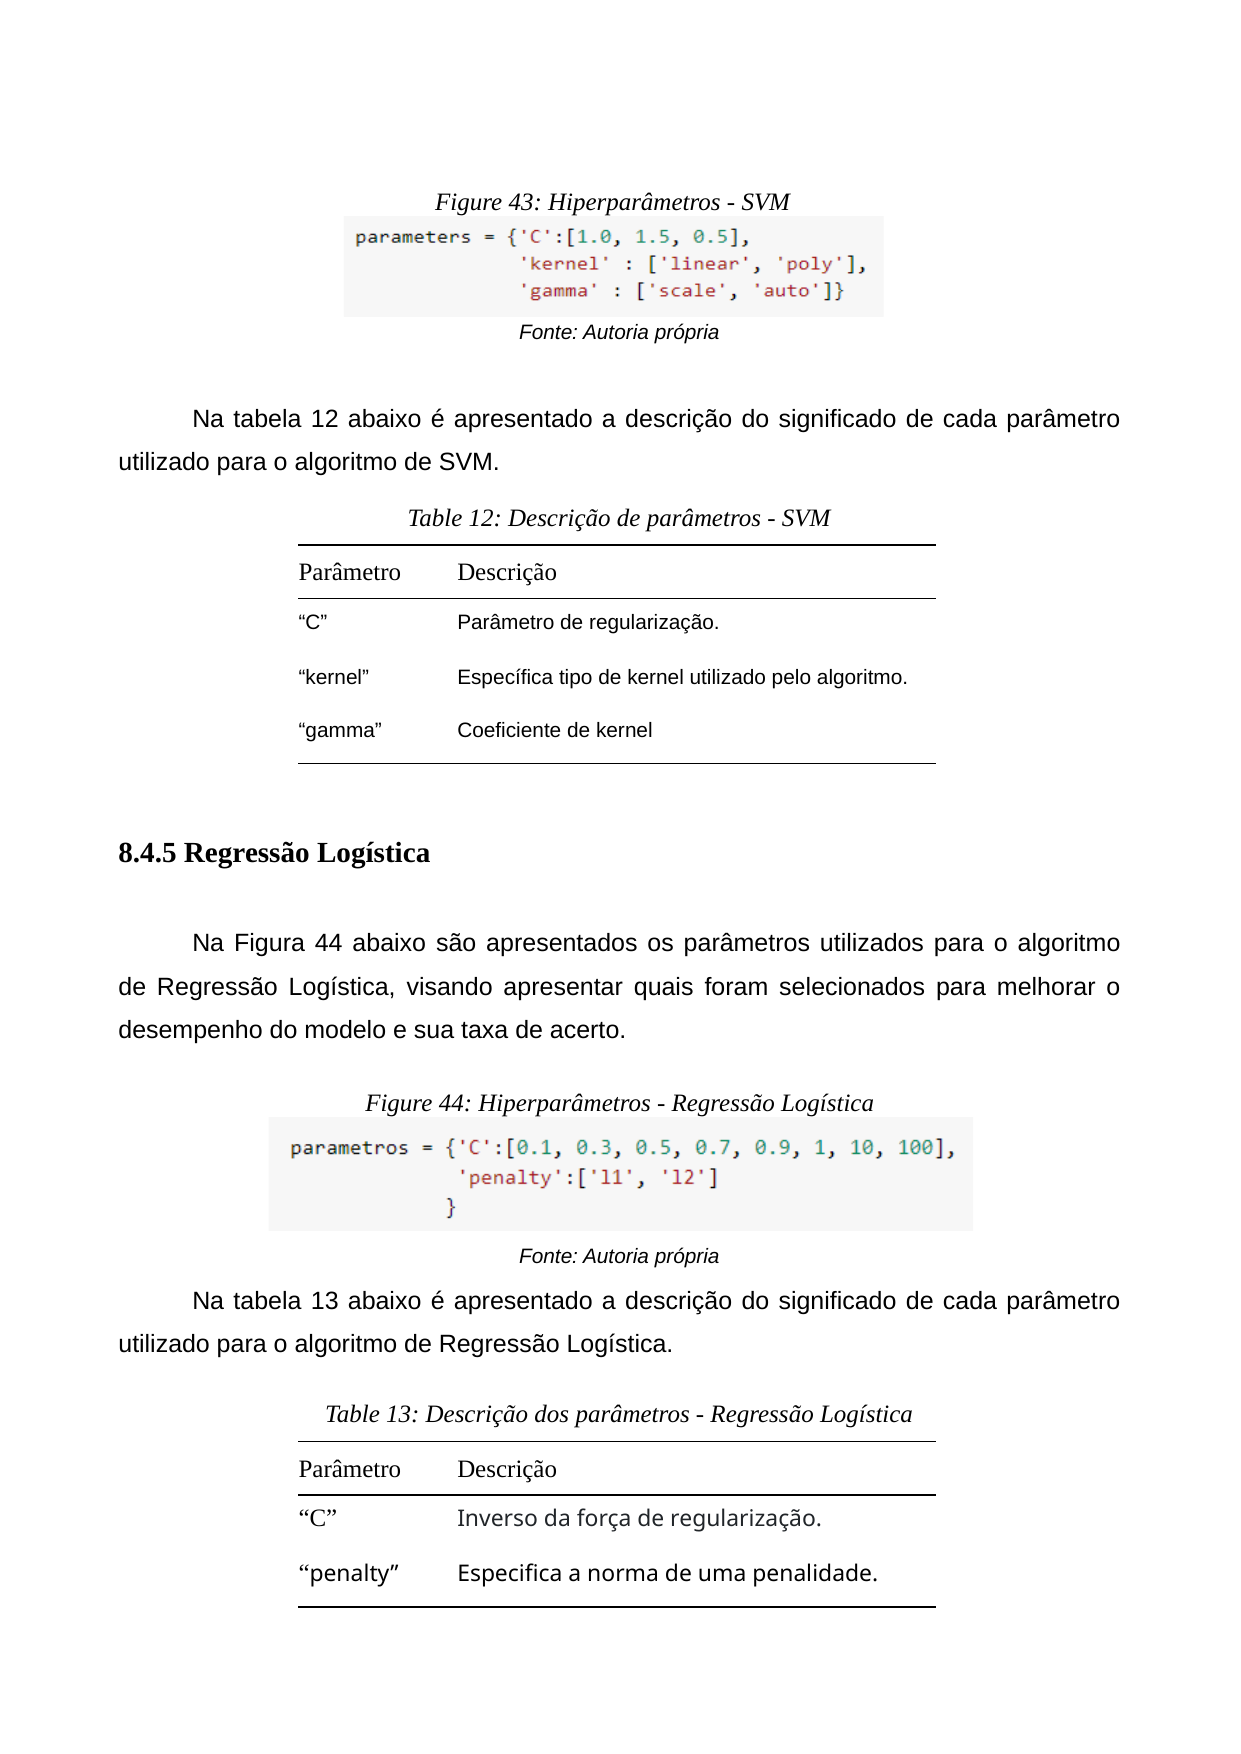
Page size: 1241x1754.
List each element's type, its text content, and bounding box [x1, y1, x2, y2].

table_header Descrição [457, 1442, 936, 1494]
table_cell “kernel” [298, 656, 457, 709]
table_header Descrição [457, 546, 936, 597]
table_header Parâmetro [298, 546, 457, 597]
text Na Figura 44 abaixo são apresentados os parâmetros utilizados para o algoritmo de Regressão Logística, visando apresentar quais foram selecionados para melhorar o desempenho do modelo e sua taxa de acerto. [118, 928, 1122, 1043]
table_cell “C” [298, 599, 457, 656]
text Na tabela 12 abaixo é apresentado a descrição do significado de cada parâmetro utilizado para o algoritmo de SVM. [118, 404, 1122, 476]
subtitle 8.4.5 Regressão Logística [118, 835, 1122, 868]
text Table 13: Descrição dos parâmetros - Regressão Logística [118, 1399, 1122, 1428]
table_cell Específica tipo de kernel utilizado pelo algoritmo. [457, 656, 936, 709]
table_cell Especifica a norma de uma penalidade. [457, 1553, 936, 1606]
table_cell Inverso da força de regularização. [457, 1496, 936, 1553]
table_cell Parâmetro de regularização. [457, 599, 936, 656]
text Figure 44: Hiperparâmetros - Regressão Logística [268, 1088, 973, 1117]
text Fonte: Autoria própria [118, 1058, 1122, 1268]
text Fonte: Autoria própria [118, 160, 1122, 344]
picture [268, 1117, 974, 1231]
text Table 12: Descrição de parâmetros - SVM [118, 503, 1122, 531]
picture [343, 216, 884, 317]
text Figure 43: Hiperparâmetros - SVM [323, 187, 904, 216]
table_cell “C” [298, 1496, 457, 1553]
table_cell “gamma” [298, 709, 457, 763]
table_cell “penalty” [298, 1553, 457, 1606]
table_cell Coeficiente de kernel [457, 709, 936, 763]
text Na tabela 13 abaixo é apresentado a descrição do significado de cada parâmetro utilizado para o algoritmo de Regressão Logística. [118, 1286, 1122, 1358]
table_header Parâmetro [298, 1442, 457, 1494]
